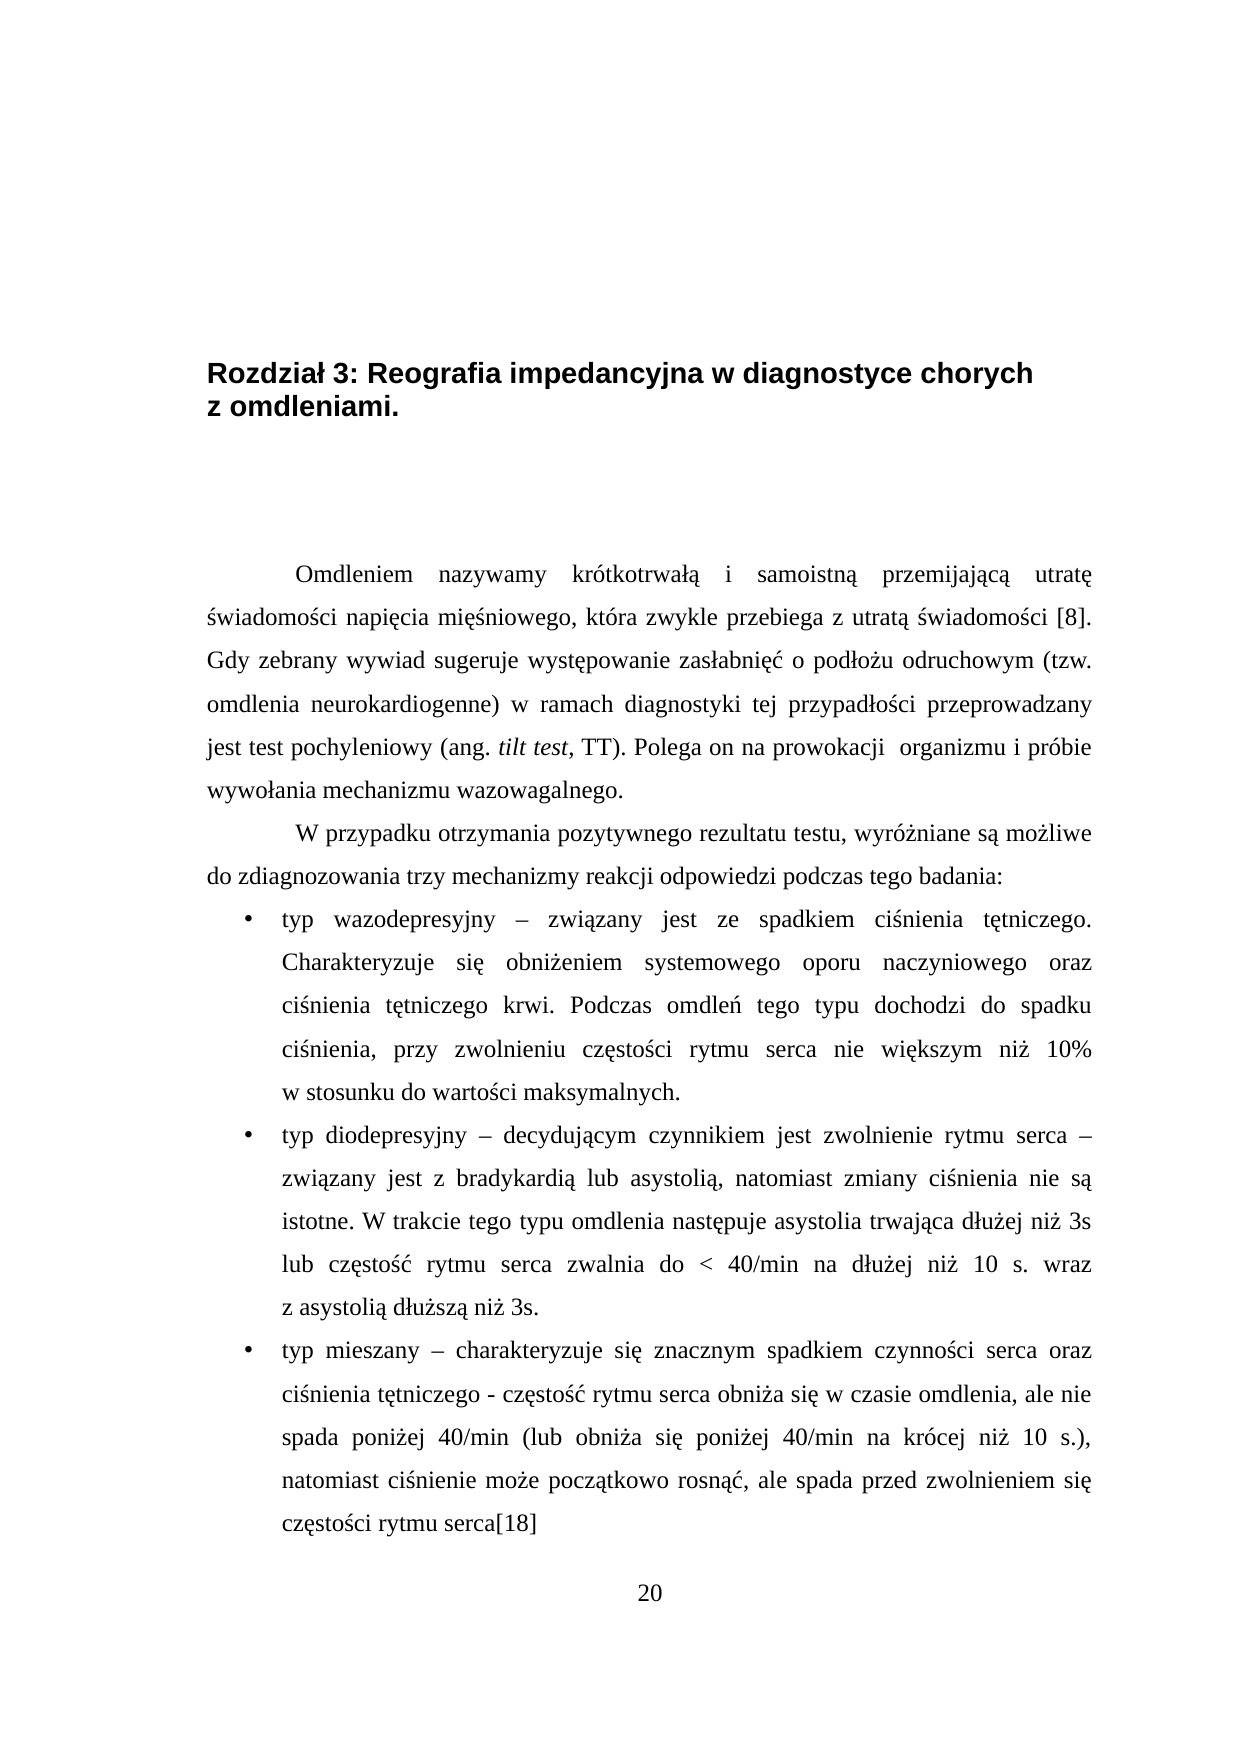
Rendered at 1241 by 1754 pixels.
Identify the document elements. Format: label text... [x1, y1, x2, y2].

list typ diodepresyjny – decydującym czynnikiem jest zwolnienie rytmu serca – związany jest z bradykardią lub asystolią, natomiast zmiany ciśnienia nie są istotne. W trakcie tego typu omdlenia następuje asystolia trwająca dłużej niż 3s lub częstość rytmu serca zwalnia do < 40/min na dłużej niż 10 s. wraz z asystolią dłuższą niż 3s. [244, 1120, 1093, 1321]
list typ mieszany – charakteryzuje się znacznym spadkiem czynności serca oraz ciśnienia tętniczego - częstość rytmu serca obniża się w czasie omdlenia, ale nie spada poniżej 40/min (lub obniża się poniżej 40/min na krócej niż 10 s.), natomiast ciśnienie może początkowo rosnąć, ale spada przed zwolnieniem się częstości rytmu serca[18] [244, 1336, 1093, 1537]
list typ wazodepresyjny – związany jest ze spadkiem ciśnienia tętniczego. Charakteryzuje się obniżeniem systemowego oporu naczyniowego oraz ciśnienia tętniczego krwi. Podczas omdleń tego typu dochodzi do spadku ciśnienia, przy zwolnieniu częstości rytmu serca nie większym niż 10% w stosunku do wartości maksymalnych. [244, 904, 1093, 1106]
text Omdleniem nazywamy krótkotrwałą i samoistną przemijającą utratę świadomości napięcia mięśniowego, która zwykle przebiega z utratą świadomości [8]. Gdy zebrany wywiad sugeruje występowanie zasłabnięć o podłożu odruchowym (tzw. omdlenia neurokardiogenne) w ramach diagnostyki tej przypadłości przeprowadzany jest test pochyleniowy (ang. tilt test, TT). Polega on na prowokacji organizmu i próbie wywołania mechanizmu wazowagalnego. [207, 559, 1093, 804]
subtitle Rozdział 3: Reografia impedancyjna w diagnostyce chorych z omdleniami. [207, 356, 1093, 423]
text W przypadku otrzymania pozytywnego rezultatu testu, wyróżniane są możliwe do zdiagnozowania trzy mechanizmy reakcji odpowiedzi podczas tego badania: [207, 818, 1093, 890]
